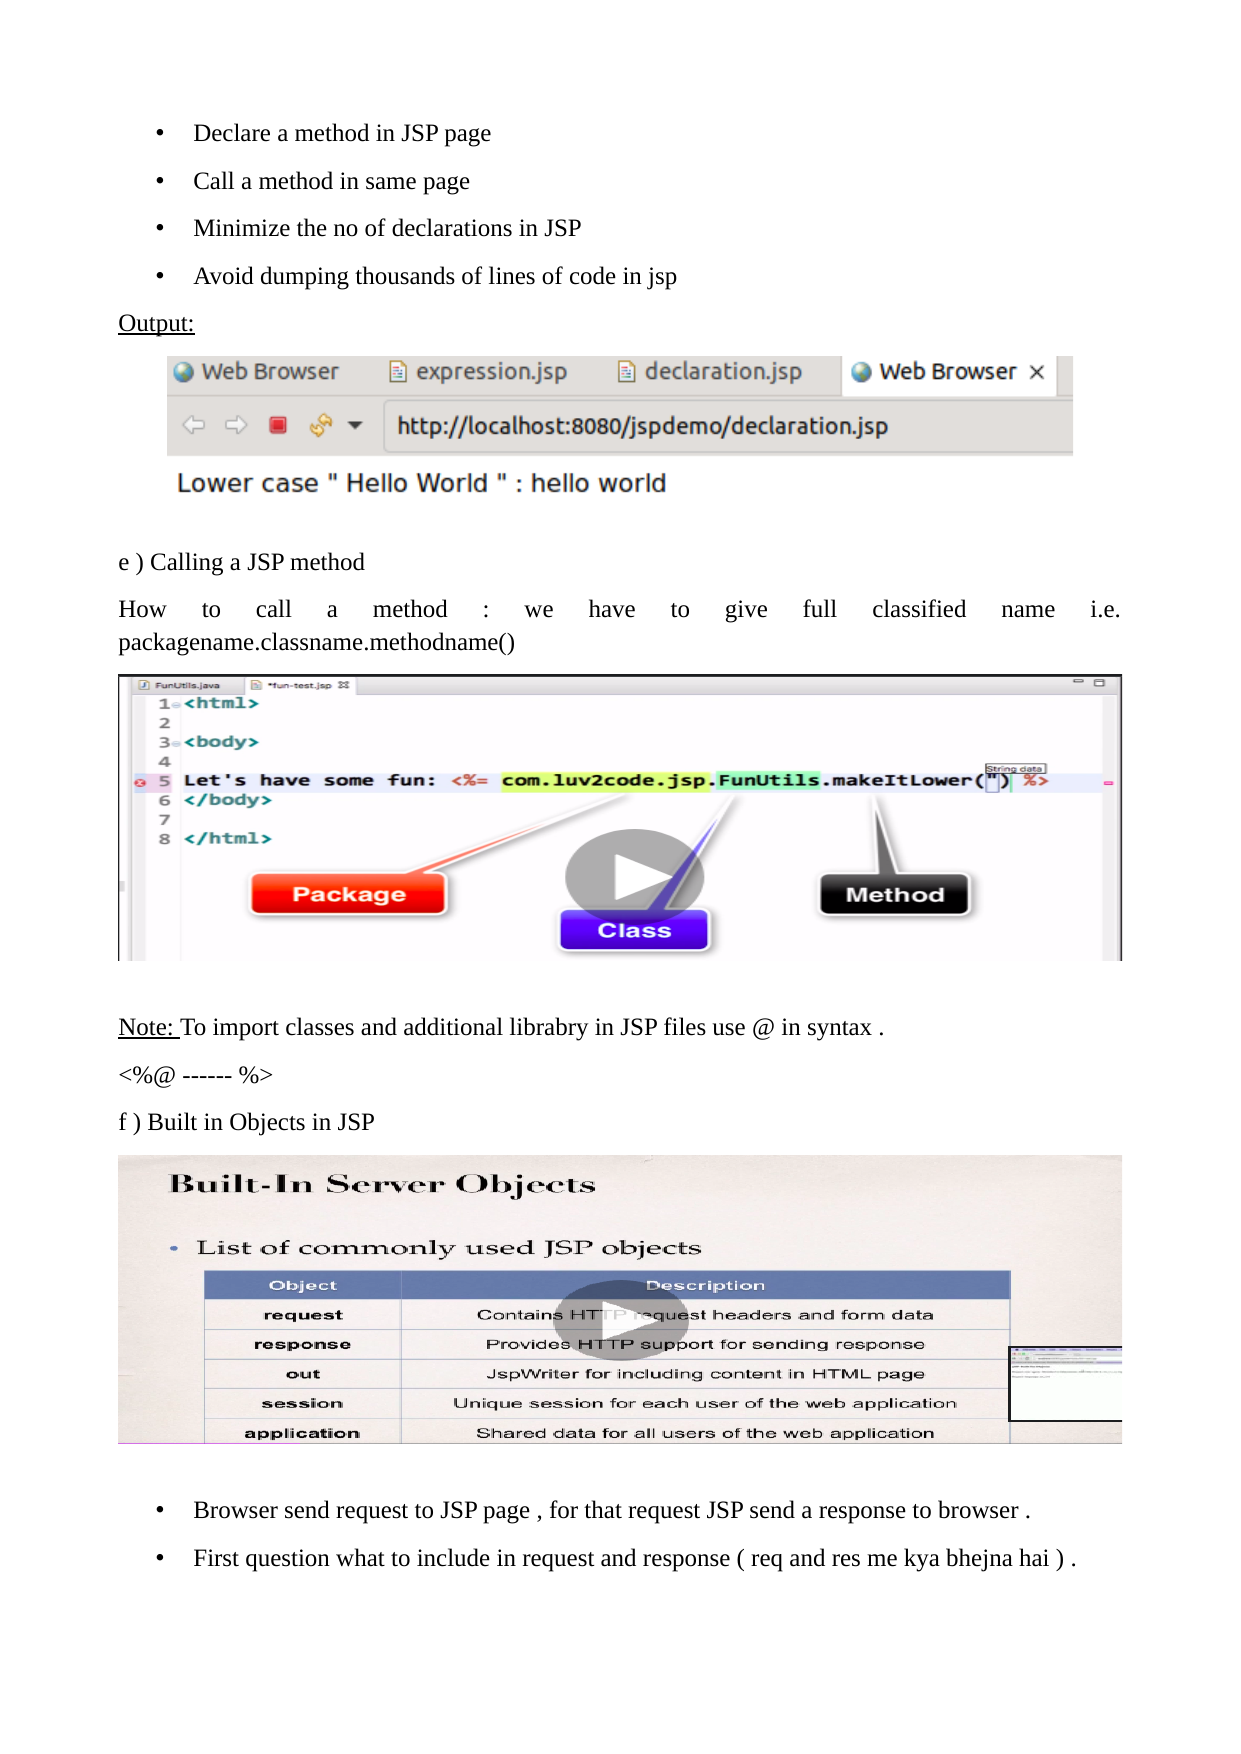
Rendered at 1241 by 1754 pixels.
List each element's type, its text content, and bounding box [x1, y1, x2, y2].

list Declare a method in JSP page [156, 118, 1122, 147]
list Avoid dumping thousands of lines of code in jsp [156, 261, 1122, 290]
text e ) Calling a JSP method [118, 547, 1122, 575]
picture [118, 674, 1123, 961]
list First question what to include in request and response ( req and res me kya bhejna hai ) . [156, 1543, 1122, 1572]
list Browser send request to JSP page , for that request JSP send a response to browser . [156, 1496, 1122, 1524]
list Call a method in same page [156, 166, 1122, 194]
text f ) Built in Objects in JSP [118, 1107, 1122, 1136]
list Minimize the no of declarations in JSP [156, 213, 1122, 242]
text <%@ ------ %> [118, 1060, 1122, 1088]
text Output: [118, 308, 1122, 337]
text Note: To import classes and additional librabry in JSP files use @ in syntax . [118, 1012, 1122, 1041]
picture [118, 1155, 1123, 1444]
picture [167, 356, 1074, 522]
text How to call a method : we have to give full classified name i.e. packagename.classname.methodname() [118, 594, 1122, 656]
